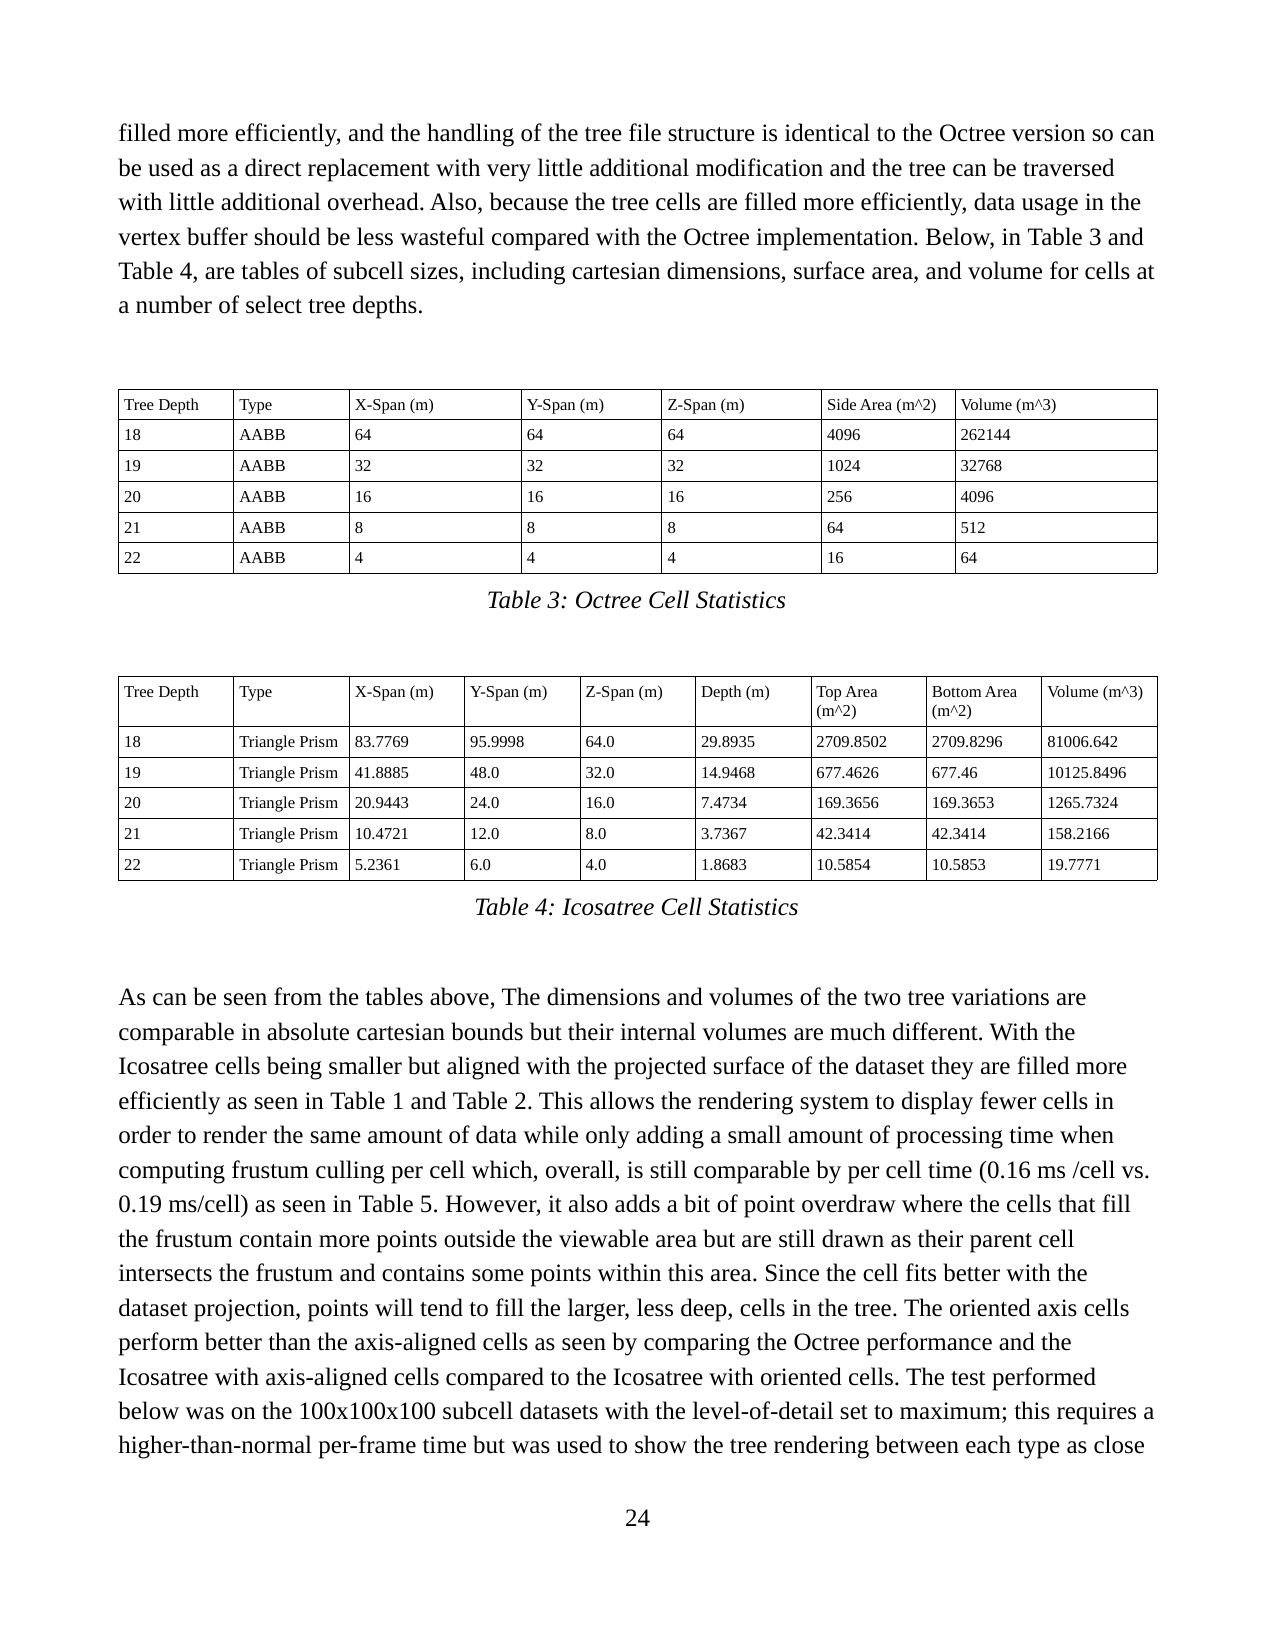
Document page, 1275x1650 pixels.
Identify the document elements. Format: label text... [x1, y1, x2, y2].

table_header Z-Span (m) [662, 390, 821, 419]
table_cell 24.0 [465, 788, 580, 818]
table_cell 6.0 [465, 850, 580, 879]
table_header Volume (m^3) [1042, 677, 1157, 726]
table_cell 8 [350, 513, 521, 542]
table_cell 16 [522, 482, 661, 512]
table_cell 22 [119, 850, 233, 879]
table_cell 22 [119, 543, 233, 573]
table_cell 1.8683 [696, 850, 811, 879]
table_cell 8.0 [581, 819, 695, 849]
table_cell 4 [662, 543, 821, 573]
table_header Z-Span (m) [581, 677, 695, 726]
table_cell 32.0 [581, 758, 695, 787]
table_header Depth (m) [696, 677, 811, 726]
table_cell 41.8885 [350, 758, 464, 787]
table_cell 4096 [956, 482, 1157, 512]
table_cell Triangle Prism [234, 850, 349, 879]
text Table 3: Octree Cell Statistics [118, 586, 1157, 614]
table_cell 1265.7324 [1042, 788, 1157, 818]
table_cell AABB [234, 482, 349, 512]
table_cell 81006.642 [1042, 727, 1157, 757]
table_cell 10.5853 [927, 850, 1041, 879]
table_cell 10.4721 [350, 819, 464, 849]
table_header Type [234, 677, 349, 726]
table_cell 10125.8496 [1042, 758, 1157, 787]
table_cell Triangle Prism [234, 788, 349, 818]
table_cell 64.0 [581, 727, 695, 757]
table_cell 18 [119, 727, 233, 757]
table_cell 8 [662, 513, 821, 542]
table_cell 83.7769 [350, 727, 464, 757]
table_cell 16 [822, 543, 955, 573]
table_cell 16 [350, 482, 521, 512]
table_cell 12.0 [465, 819, 580, 849]
table_cell 32 [350, 451, 521, 481]
table_cell 64 [350, 420, 521, 450]
table_cell 2709.8502 [812, 727, 926, 757]
table_cell 1024 [822, 451, 955, 481]
table_cell 19 [119, 451, 233, 481]
table_cell 64 [956, 543, 1157, 573]
table_header Bottom Area (m^2) [927, 677, 1041, 726]
table_cell 262144 [956, 420, 1157, 450]
table_cell Triangle Prism [234, 727, 349, 757]
table_cell 20 [119, 788, 233, 818]
table_cell 7.4734 [696, 788, 811, 818]
table_cell 42.3414 [812, 819, 926, 849]
table_cell 18 [119, 420, 233, 450]
table_header Tree Depth [119, 677, 233, 726]
table_cell 256 [822, 482, 955, 512]
table_cell 169.3653 [927, 788, 1041, 818]
table_cell 16 [662, 482, 821, 512]
table_cell 21 [119, 513, 233, 542]
table_cell AABB [234, 543, 349, 573]
table_header Volume (m^3) [956, 390, 1157, 419]
table_cell 5.2361 [350, 850, 464, 879]
table_cell 16.0 [581, 788, 695, 818]
table_header Y-Span (m) [465, 677, 580, 726]
table_cell 4.0 [581, 850, 695, 879]
table_cell 14.9468 [696, 758, 811, 787]
table_header Top Area (m^2) [812, 677, 926, 726]
table_header Tree Depth [119, 390, 233, 419]
table_cell 169.3656 [812, 788, 926, 818]
table_cell 158.2166 [1042, 819, 1157, 849]
table_cell 32 [662, 451, 821, 481]
table_cell 32 [522, 451, 661, 481]
table_header Side Area (m^2) [822, 390, 955, 419]
table_cell 3.7367 [696, 819, 811, 849]
table_cell 19 [119, 758, 233, 787]
table_cell Triangle Prism [234, 819, 349, 849]
table_cell 10.5854 [812, 850, 926, 879]
table_cell 4 [350, 543, 521, 573]
table_cell 21 [119, 819, 233, 849]
table_cell 4096 [822, 420, 955, 450]
table_cell AABB [234, 451, 349, 481]
table_header Y-Span (m) [522, 390, 661, 419]
table_cell 42.3414 [927, 819, 1041, 849]
table_cell 2709.8296 [927, 727, 1041, 757]
table_cell 20 [119, 482, 233, 512]
table_header Type [234, 390, 349, 419]
table_cell 8 [522, 513, 661, 542]
table_cell 64 [662, 420, 821, 450]
table_cell AABB [234, 513, 349, 542]
table_cell AABB [234, 420, 349, 450]
table_cell 677.4626 [812, 758, 926, 787]
table_cell 677.46 [927, 758, 1041, 787]
text Table 4: Icosatree Cell Statistics [118, 892, 1157, 921]
table_header X-Span (m) [350, 677, 464, 726]
text As can be seen from the tables above, The dimensions and volumes of the two tree variations are comparable in absolute cartesian bounds but their internal volumes are much different. With the Icosatree cells being smaller but aligned with the projected surface of the dataset they are filled more efficiently as seen in Table 1 and Table 2. This allows the rendering system to display fewer cells in order to render the same amount of data while only adding a small amount of processing time when computing frustum culling per cell which, overall, is still comparable by per cell time (0.16 ms /cell vs. 0.19 ms/cell) as seen in Table 5. However, it also adds a bit of point overdraw where the cells that fill the frustum contain more points outside the viewable area but are still drawn as their parent cell intersects the frustum and contains some points within this area. Since the cell fits better with the dataset projection, points will tend to fill the larger, less deep, cells in the tree. The oriented axis cells perform better than the axis-aligned cells as seen by comparing the Octree performance and the Icosatree with axis-aligned cells compared to the Icosatree with oriented cells. The test performed below was on the 100x100x100 subcell datasets with the level-of-detail set to maximum; this requires a higher-than-normal per-frame time but was used to show the tree rendering between each type as close [118, 982, 1157, 1459]
table_cell Triangle Prism [234, 758, 349, 787]
table_cell 512 [956, 513, 1157, 542]
text filled more efficiently, and the handling of the tree file structure is identical to the Octree version so can be used as a direct replacement with very little additional modification and the tree can be traversed with little additional overhead. Also, because the tree cells are filled more efficiently, data usage in the vertex buffer should be less wasteful compared with the Octree implementation. Below, in Table 3 and Table 4, are tables of subcell sizes, including cartesian dimensions, surface area, and volume for cells at a number of select tree depths. [118, 118, 1157, 319]
table_cell 4 [522, 543, 661, 573]
table_cell 29.8935 [696, 727, 811, 757]
table_cell 19.7771 [1042, 850, 1157, 879]
table_header X-Span (m) [350, 390, 521, 419]
table_cell 48.0 [465, 758, 580, 787]
table_cell 20.9443 [350, 788, 464, 818]
table_cell 95.9998 [465, 727, 580, 757]
table_cell 32768 [956, 451, 1157, 481]
table_cell 64 [522, 420, 661, 450]
table_cell 64 [822, 513, 955, 542]
